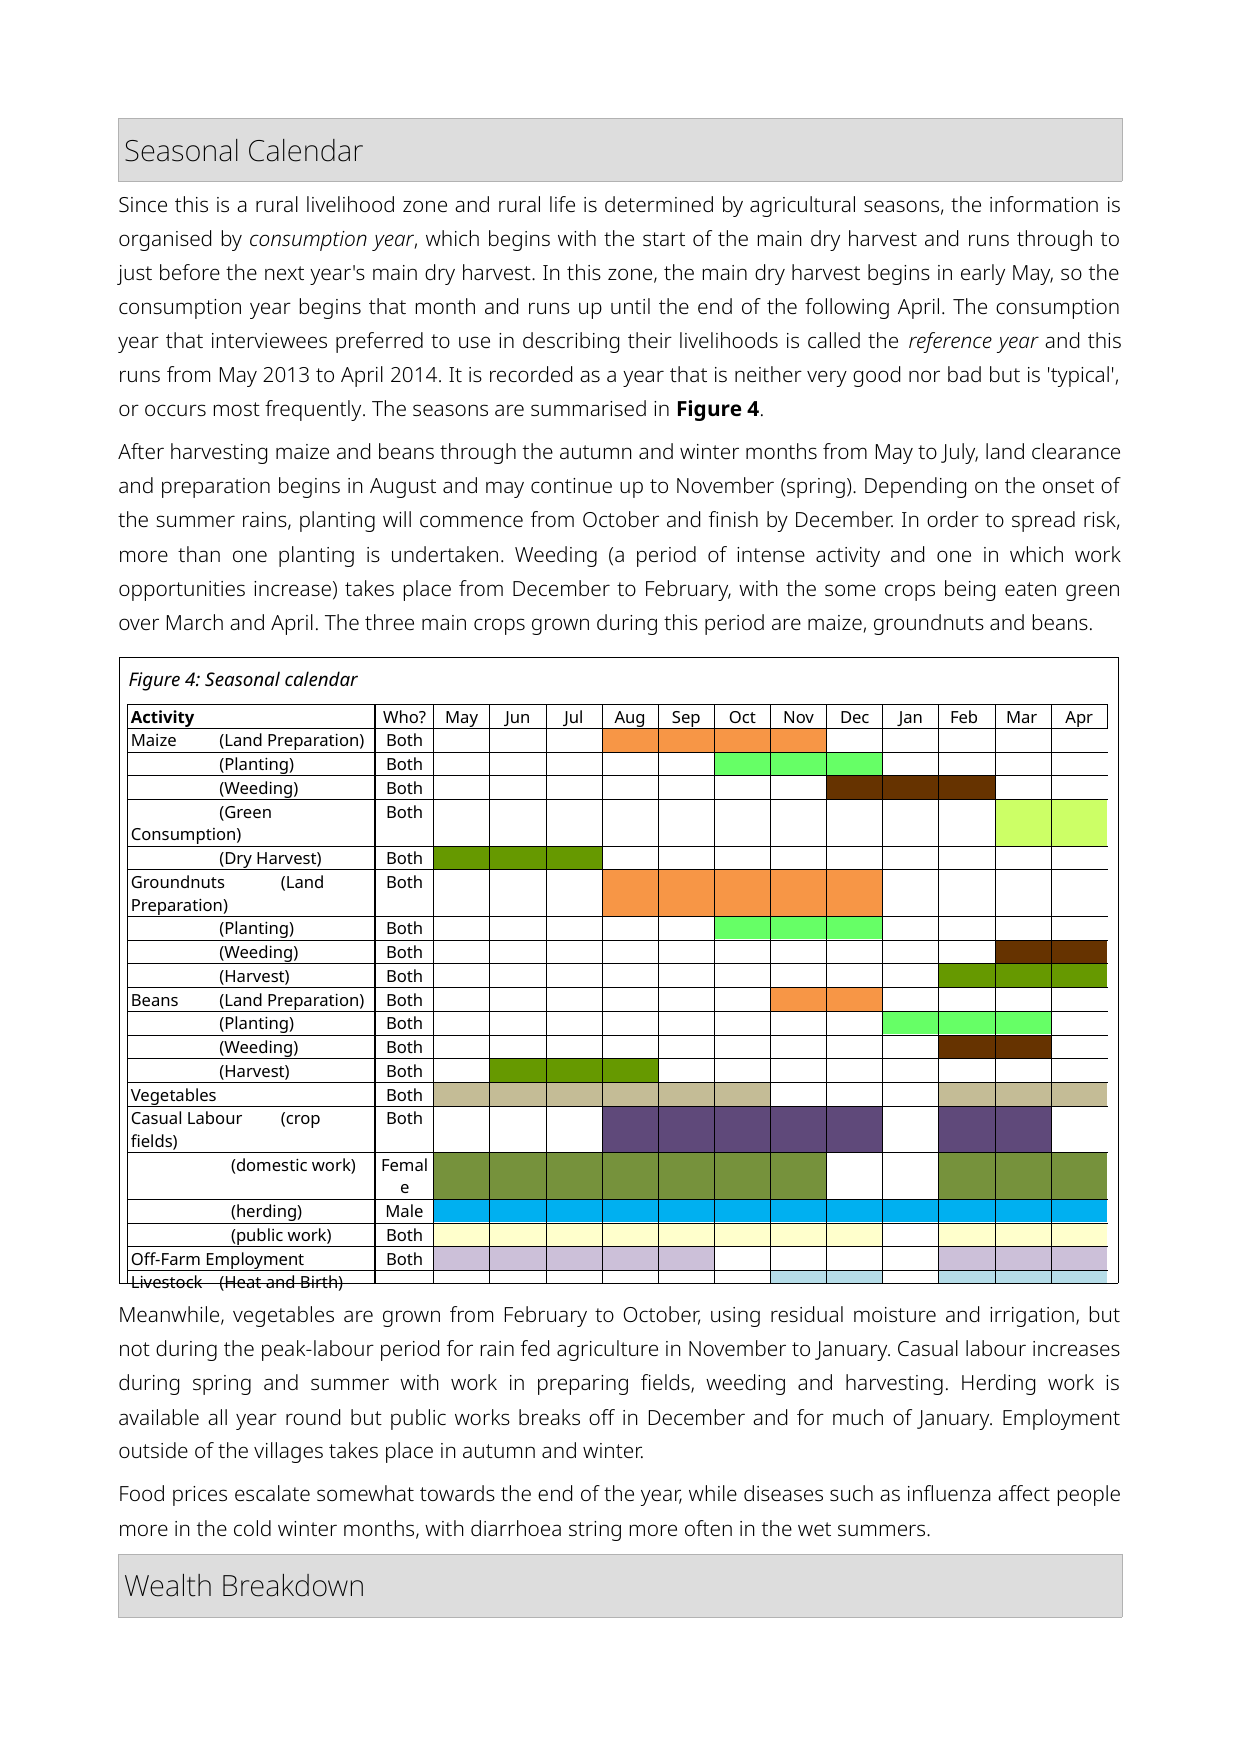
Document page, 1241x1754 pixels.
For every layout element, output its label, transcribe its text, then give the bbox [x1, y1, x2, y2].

table_cell Both [376, 1083, 433, 1106]
table_cell [883, 1083, 938, 1106]
table_cell [603, 1271, 658, 1283]
table_cell [715, 917, 770, 939]
table_cell [715, 1059, 770, 1082]
table_cell [434, 753, 489, 775]
table_cell [659, 1200, 714, 1222]
table_cell [659, 729, 714, 752]
table_cell [1052, 917, 1107, 939]
table_cell (Harvest) [128, 964, 374, 987]
table_cell [715, 847, 770, 869]
table_cell [490, 988, 546, 1011]
table_cell [490, 1012, 546, 1034]
table_cell [490, 1247, 546, 1270]
table_cell [490, 847, 546, 869]
table_cell [996, 729, 1051, 752]
table_cell [827, 1271, 882, 1283]
table_cell [883, 847, 938, 869]
table_cell (Weeding) [128, 776, 374, 799]
table_cell [434, 1247, 489, 1270]
table_header May [434, 705, 489, 728]
table_cell [434, 847, 489, 869]
table_cell [939, 800, 995, 846]
table_cell [996, 1036, 1051, 1058]
table_header Who? [376, 705, 433, 728]
table_header Sep [659, 705, 714, 728]
table_cell [659, 847, 714, 869]
table_cell [883, 988, 938, 1011]
table_cell [659, 1083, 714, 1106]
table_cell [1052, 729, 1107, 752]
table_cell [1052, 776, 1107, 799]
table_cell [827, 870, 882, 916]
table_cell [1052, 800, 1107, 846]
table_cell [827, 1059, 882, 1082]
table_cell [603, 1200, 658, 1222]
table_cell [490, 1200, 546, 1222]
table_cell [939, 870, 995, 916]
table_cell [996, 941, 1051, 963]
table_cell [547, 1059, 602, 1082]
table_cell [547, 1247, 602, 1270]
table_cell [771, 917, 826, 939]
table_cell [939, 1224, 995, 1246]
table_cell [939, 1247, 995, 1270]
table_cell Both [376, 776, 433, 799]
table_cell [434, 1012, 489, 1034]
table_header Wealth Breakdown [119, 1555, 1122, 1617]
table_cell [827, 1107, 882, 1152]
table_cell Male [376, 1200, 433, 1222]
table_cell [883, 1012, 938, 1034]
table_cell [490, 729, 546, 752]
table_cell [827, 1083, 882, 1106]
table_cell Both [376, 847, 433, 869]
table_cell [659, 1059, 714, 1082]
table_cell [883, 964, 938, 987]
table_cell [490, 870, 546, 916]
table_cell (herding) [128, 1200, 374, 1222]
table_cell [434, 917, 489, 939]
table_cell Both [376, 1247, 433, 1270]
table_cell [603, 1224, 658, 1246]
table_cell [771, 941, 826, 963]
table_cell [883, 800, 938, 846]
table_header Jul [547, 705, 602, 728]
table_header Jan [883, 705, 938, 728]
table_cell [434, 1271, 489, 1283]
table_cell [715, 988, 770, 1011]
table_cell [771, 1083, 826, 1106]
table_cell [659, 988, 714, 1011]
table_cell [996, 1012, 1051, 1034]
table_cell [827, 776, 882, 799]
table_cell [603, 847, 658, 869]
table_cell [827, 988, 882, 1011]
table_cell [659, 941, 714, 963]
table_cell [603, 1107, 658, 1152]
table_cell [939, 776, 995, 799]
table_cell [771, 1012, 826, 1034]
table_cell [659, 1153, 714, 1199]
table_cell [547, 776, 602, 799]
table_cell [939, 1059, 995, 1082]
table_cell [771, 1224, 826, 1246]
table_cell [939, 1271, 995, 1283]
table_cell [1052, 870, 1107, 916]
table_cell Off-Farm Employment [128, 1247, 374, 1270]
table_cell [1052, 1059, 1107, 1082]
table_cell [996, 847, 1051, 869]
table_cell [434, 729, 489, 752]
table_cell [1052, 847, 1107, 869]
table_cell [996, 1271, 1051, 1283]
table_cell [996, 1153, 1051, 1199]
table_cell [883, 1107, 938, 1152]
table_cell [603, 917, 658, 939]
table_cell [827, 1247, 882, 1270]
table_cell [1052, 1012, 1107, 1034]
table_cell [490, 753, 546, 775]
table_cell [1052, 1200, 1107, 1222]
table_cell [659, 964, 714, 987]
table_cell Both [376, 964, 433, 987]
table_cell [659, 1271, 714, 1283]
text Since this is a rural livelihood zone and rural life is determined by agricultural seasons, the information is organised by consumption year, which begins with the start of the main dry harvest and runs through to just before the next year's main dry harvest. In this zone, the main dry harvest begins in early May, so the consumption year begins that month and runs up until the end of the following April. The consumption year that interviewees preferred to use in describing their livelihoods is called the reference year and this runs from May 2013 to April 2014. It is recorded as a year that is neither very good nor bad but is 'typical', or occurs most frequently. The seasons are summarised in Figure 4. [118, 190, 1122, 423]
table_cell [659, 800, 714, 846]
table_cell [883, 941, 938, 963]
table_cell [715, 1107, 770, 1152]
table_cell [996, 1083, 1051, 1106]
table_cell [715, 1153, 770, 1199]
table_cell [547, 964, 602, 987]
table_cell [547, 1012, 602, 1034]
table_cell (Planting) [128, 917, 374, 939]
table_cell [883, 729, 938, 752]
table_cell [376, 1271, 433, 1283]
table_cell [1052, 964, 1107, 987]
table_cell [883, 870, 938, 916]
table_cell [939, 964, 995, 987]
table_cell [1052, 1271, 1107, 1283]
table_cell Both [376, 1036, 433, 1058]
table_cell [883, 1059, 938, 1082]
table_cell [939, 941, 995, 963]
table_cell (domestic work) [128, 1153, 374, 1199]
table_cell [771, 964, 826, 987]
table_header Mar [996, 705, 1051, 728]
table_cell [1052, 1247, 1107, 1270]
table_cell [659, 1224, 714, 1246]
table_cell [939, 1012, 995, 1034]
text Meanwhile, vegetables are grown from February to October, using residual moisture and irrigation, but not during the peak-labour period for rain fed agriculture in November to January. Casual labour increases during spring and summer with work in preparing fields, weeding and harvesting. Herding work is available all year round but public works breaks off in December and for much of January. Employment outside of the villages takes place in autumn and winter. [118, 651, 1122, 1465]
table_cell [827, 917, 882, 939]
table_cell [827, 800, 882, 846]
table_cell [1052, 1107, 1107, 1152]
table_cell [996, 753, 1051, 775]
table_cell [939, 1036, 995, 1058]
table_cell [603, 941, 658, 963]
table_cell Vegetables [128, 1083, 374, 1106]
table_cell [603, 988, 658, 1011]
table_cell [827, 729, 882, 752]
table_cell (Planting) [128, 1012, 374, 1034]
text Figure 4: Seasonal calendar [128, 666, 1109, 692]
table_cell Both [376, 1107, 433, 1152]
table_cell [490, 1153, 546, 1199]
table_cell [659, 1036, 714, 1058]
table_cell [771, 988, 826, 1011]
table_header Feb [939, 705, 995, 728]
table_header Dec [827, 705, 882, 728]
table_cell Livestock (Heat and Birth) [128, 1271, 374, 1283]
table_cell [659, 1107, 714, 1152]
table_cell [547, 1200, 602, 1222]
table_cell [939, 917, 995, 939]
table_cell [547, 800, 602, 846]
table_cell [883, 1036, 938, 1058]
table_cell [490, 1036, 546, 1058]
table_cell [603, 753, 658, 775]
table_cell [603, 776, 658, 799]
table_cell [771, 1153, 826, 1199]
table_cell [1052, 1083, 1107, 1106]
table_cell Both [376, 941, 433, 963]
table_cell Beans (Land Preparation) [128, 988, 374, 1011]
table_cell [883, 1271, 938, 1283]
table_cell [490, 776, 546, 799]
table_cell Both [376, 729, 433, 752]
table_cell [883, 1224, 938, 1246]
table_cell [434, 1036, 489, 1058]
table_cell [996, 1247, 1051, 1270]
table_cell [715, 776, 770, 799]
table_cell [547, 753, 602, 775]
table_cell [715, 964, 770, 987]
table_header Nov [771, 705, 826, 728]
table_cell [715, 1083, 770, 1106]
table_cell [603, 1012, 658, 1034]
table_cell [659, 917, 714, 939]
table_cell (Planting) [128, 753, 374, 775]
table_header Activity [128, 705, 374, 728]
table_cell [547, 917, 602, 939]
table_cell [490, 1271, 546, 1283]
table_cell (Harvest) [128, 1059, 374, 1082]
table_cell Groundnuts (Land Preparation) [128, 870, 374, 916]
text After harvesting maize and beans through the autumn and winter months from May to July, land clearance and preparation begins in August and may continue up to November (spring). Depending on the onset of the summer rains, planting will commence from October and finish by December. In order to spread risk, more than one planting is undertaken. Weeding (a period of intense activity and one in which work opportunities increase) takes place from December to February, with the some crops being eaten green over March and April. The three main crops grown during this period are maize, groundnuts and beans. [118, 437, 1122, 636]
table_cell [827, 1200, 882, 1222]
table_cell [603, 729, 658, 752]
table_cell [1052, 753, 1107, 775]
table_cell (Dry Harvest) [128, 847, 374, 869]
table_cell [434, 1107, 489, 1152]
table_cell [434, 1200, 489, 1222]
table_cell [996, 800, 1051, 846]
table_cell [883, 776, 938, 799]
table_header Aug [603, 705, 658, 728]
table_cell [659, 870, 714, 916]
table_cell [827, 1224, 882, 1246]
table_cell [715, 941, 770, 963]
table_cell [547, 1153, 602, 1199]
table_cell [939, 729, 995, 752]
table_cell [603, 1059, 658, 1082]
table_cell [771, 729, 826, 752]
table_cell [771, 1247, 826, 1270]
table_cell [603, 1153, 658, 1199]
table_cell [547, 870, 602, 916]
table_cell [996, 1107, 1051, 1152]
table_cell [715, 800, 770, 846]
table_cell Both [376, 1012, 433, 1034]
table_cell [490, 941, 546, 963]
table_cell [547, 847, 602, 869]
table_cell [547, 1224, 602, 1246]
table_cell [1052, 941, 1107, 963]
table_cell (public work) [128, 1224, 374, 1246]
table_cell Both [376, 988, 433, 1011]
table_cell [939, 1153, 995, 1199]
table_cell [715, 1036, 770, 1058]
table_cell [939, 1083, 995, 1106]
table_cell [715, 1247, 770, 1270]
table_cell [434, 1059, 489, 1082]
table_cell [490, 1107, 546, 1152]
table_cell Both [376, 753, 433, 775]
table_cell [771, 1200, 826, 1222]
table_cell [490, 1083, 546, 1106]
table_cell [547, 1083, 602, 1106]
table_cell [1052, 1224, 1107, 1246]
table_cell [434, 1224, 489, 1246]
table_cell [603, 870, 658, 916]
table_cell [547, 941, 602, 963]
table_cell [827, 1012, 882, 1034]
table_header Oct [715, 705, 770, 728]
table_cell [996, 1200, 1051, 1222]
table_cell [715, 753, 770, 775]
table_cell [771, 1036, 826, 1058]
table_cell [715, 1271, 770, 1283]
text Food prices escalate somewhat towards the end of the year, while diseases such as influenza affect people more in the cold winter months, with diarrhoea string more often in the wet summers. [118, 1479, 1122, 1542]
table_cell [547, 729, 602, 752]
table_cell [547, 1036, 602, 1058]
table_cell [603, 964, 658, 987]
table_cell [715, 1012, 770, 1034]
table_cell Both [376, 1059, 433, 1082]
table_cell [939, 1200, 995, 1222]
table_cell [603, 800, 658, 846]
table_cell [771, 1271, 826, 1283]
table_cell [827, 1153, 882, 1199]
table_cell [939, 847, 995, 869]
table_cell [996, 917, 1051, 939]
table_cell Both [376, 917, 433, 939]
table_cell [659, 753, 714, 775]
table_cell [996, 988, 1051, 1011]
table_cell [771, 1107, 826, 1152]
table_header Apr [1052, 705, 1107, 728]
table_cell [434, 1153, 489, 1199]
table_cell [547, 1271, 602, 1283]
table_cell [996, 964, 1051, 987]
table_cell [827, 941, 882, 963]
table_cell [883, 753, 938, 775]
table_cell [771, 800, 826, 846]
table_cell [659, 1012, 714, 1034]
table_cell [603, 1036, 658, 1058]
table_cell [827, 847, 882, 869]
table_cell (Green Consumption) [128, 800, 374, 846]
table_cell [1052, 988, 1107, 1011]
table_cell [883, 1200, 938, 1222]
table_cell [434, 870, 489, 916]
table_cell [827, 964, 882, 987]
table_cell [434, 1083, 489, 1106]
table_cell [434, 964, 489, 987]
table_cell [771, 847, 826, 869]
table_cell [939, 753, 995, 775]
table_cell [996, 1224, 1051, 1246]
table_cell [434, 988, 489, 1011]
table_header Seasonal Calendar [119, 119, 1122, 181]
table_cell [715, 1200, 770, 1222]
table_cell [547, 988, 602, 1011]
table_cell [883, 1153, 938, 1199]
table_cell [490, 1224, 546, 1246]
table_cell (Weeding) [128, 941, 374, 963]
table_cell Maize (Land Preparation) [128, 729, 374, 752]
table_cell (Weeding) [128, 1036, 374, 1058]
table_cell [434, 941, 489, 963]
table_cell [996, 870, 1051, 916]
table_cell [603, 1247, 658, 1270]
table_cell [490, 800, 546, 846]
table_cell [659, 776, 714, 799]
table_cell [434, 776, 489, 799]
table_cell [547, 1107, 602, 1152]
table_cell [715, 870, 770, 916]
table_cell Female [376, 1153, 433, 1199]
table_cell [715, 729, 770, 752]
table_cell [490, 917, 546, 939]
table_cell [827, 753, 882, 775]
table_cell Both [376, 870, 433, 916]
table_cell [715, 1224, 770, 1246]
table_cell [771, 776, 826, 799]
table_cell Casual Labour (crop fields) [128, 1107, 374, 1152]
table_cell [434, 800, 489, 846]
table_cell Both [376, 800, 433, 846]
table_cell [883, 917, 938, 939]
table_cell [827, 1036, 882, 1058]
table_cell [659, 1247, 714, 1270]
table_cell [996, 1059, 1051, 1082]
table_cell [490, 1059, 546, 1082]
table_cell [603, 1083, 658, 1106]
table_cell [939, 988, 995, 1011]
table_cell Both [376, 1224, 433, 1246]
table_cell [1052, 1153, 1107, 1199]
table_cell [939, 1107, 995, 1152]
table_cell [996, 776, 1051, 799]
table_cell [771, 1059, 826, 1082]
table_cell [490, 964, 546, 987]
table_header Jun [490, 705, 546, 728]
table_cell [771, 870, 826, 916]
table_cell [1052, 1036, 1107, 1058]
table_cell [771, 753, 826, 775]
table_cell [883, 1247, 938, 1270]
